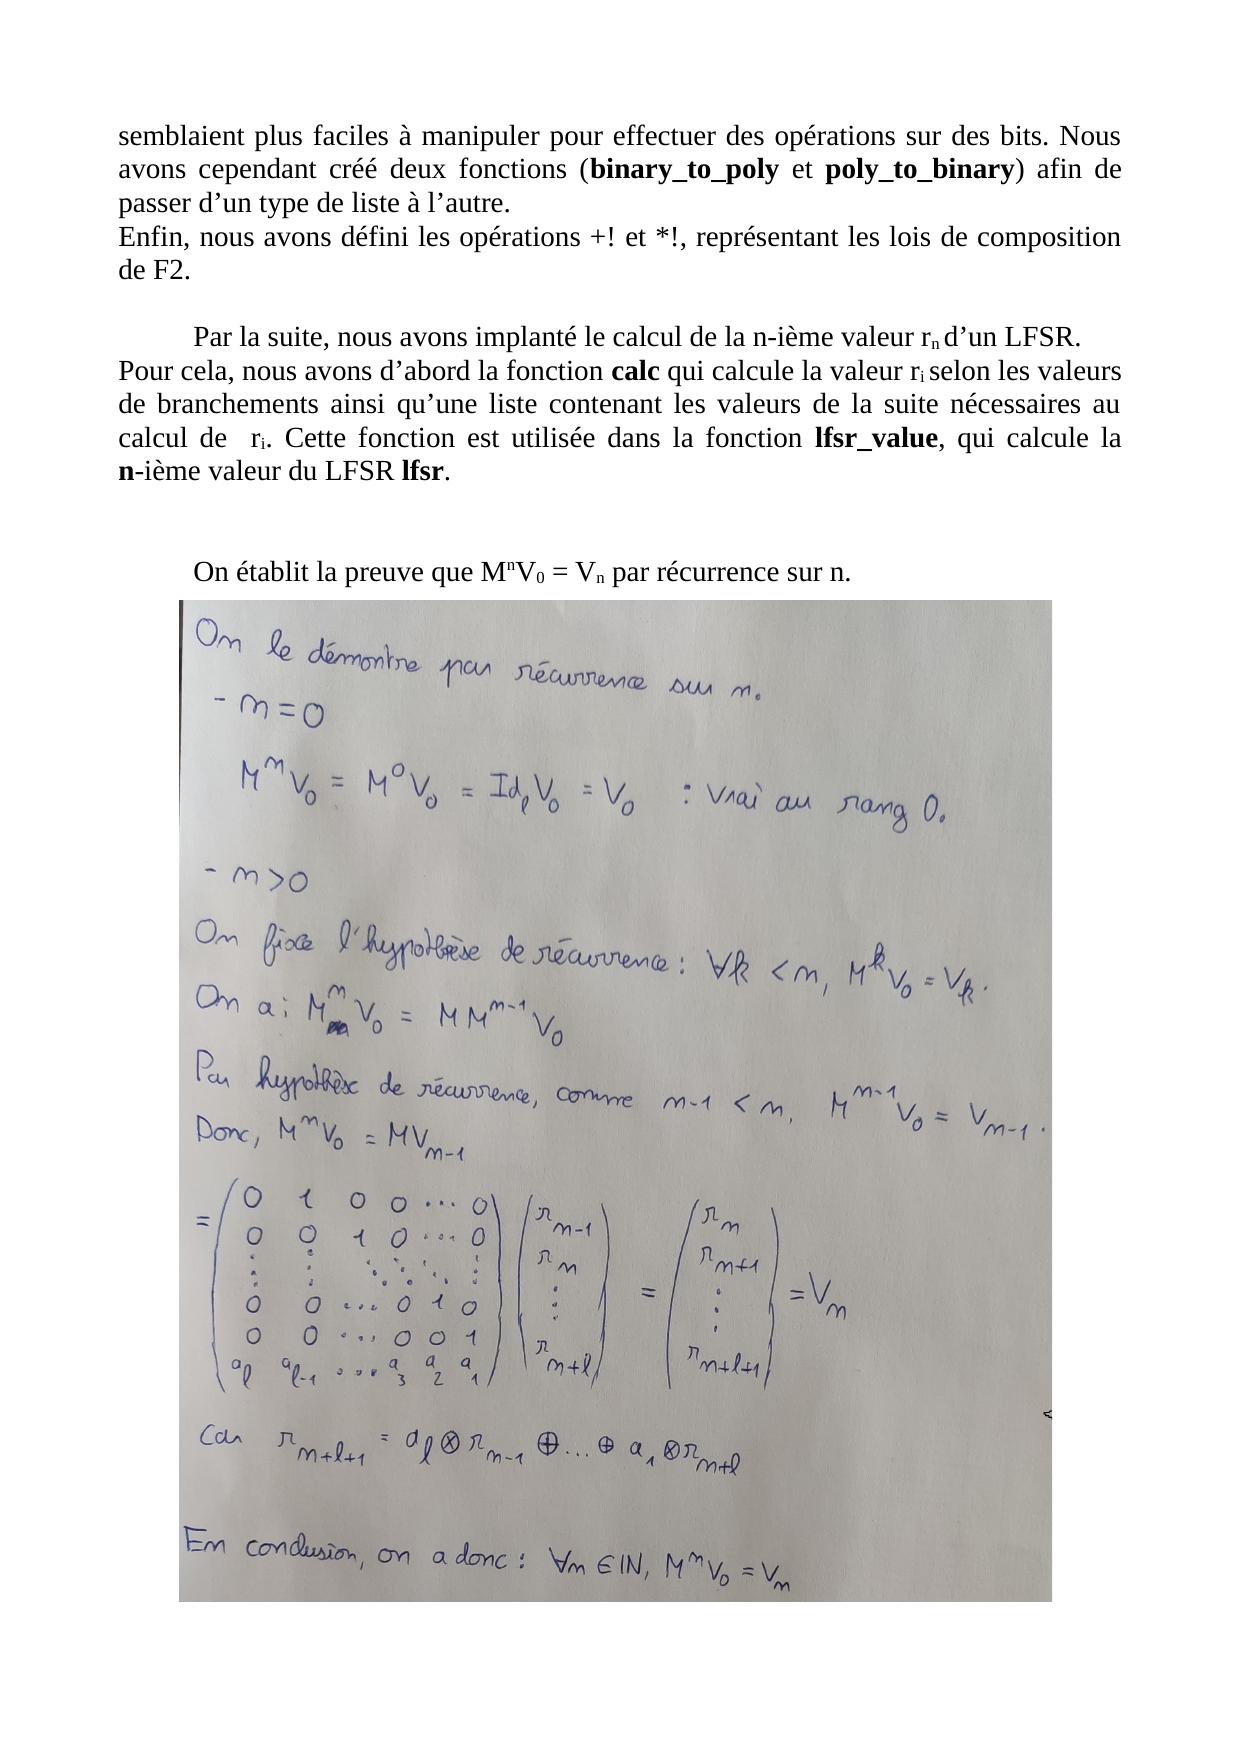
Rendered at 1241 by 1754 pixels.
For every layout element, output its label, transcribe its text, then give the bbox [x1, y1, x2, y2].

text Par la suite, nous avons implanté le calcul de la n-ième valeur rn d’un LFSR. [118, 319, 1122, 353]
text Pour cela, nous avons d’abord la fonction calc qui calcule la valeur ri selon les valeurs de branchements ainsi qu’une liste contenant les valeurs de la suite nécessaires au calcul de ri. Cette fonction est utilisée dans la fonction lfsr_value, qui calcule la n-ième valeur du LFSR lfsr. [118, 353, 1122, 487]
text semblaient plus faciles à manipuler pour effectuer des opérations sur des bits. Nous avons cependant créé deux fonctions (binary_to_poly et poly_to_binary) afin de passer d’un type de liste à l’autre. [118, 118, 1122, 219]
text On établit la preuve que MnV0 = Vn par récurrence sur n. [118, 554, 1122, 588]
picture [179, 600, 1053, 1602]
text Enfin, nous avons défini les opérations +! et *!, représentant les lois de composition de F2. [118, 219, 1122, 286]
